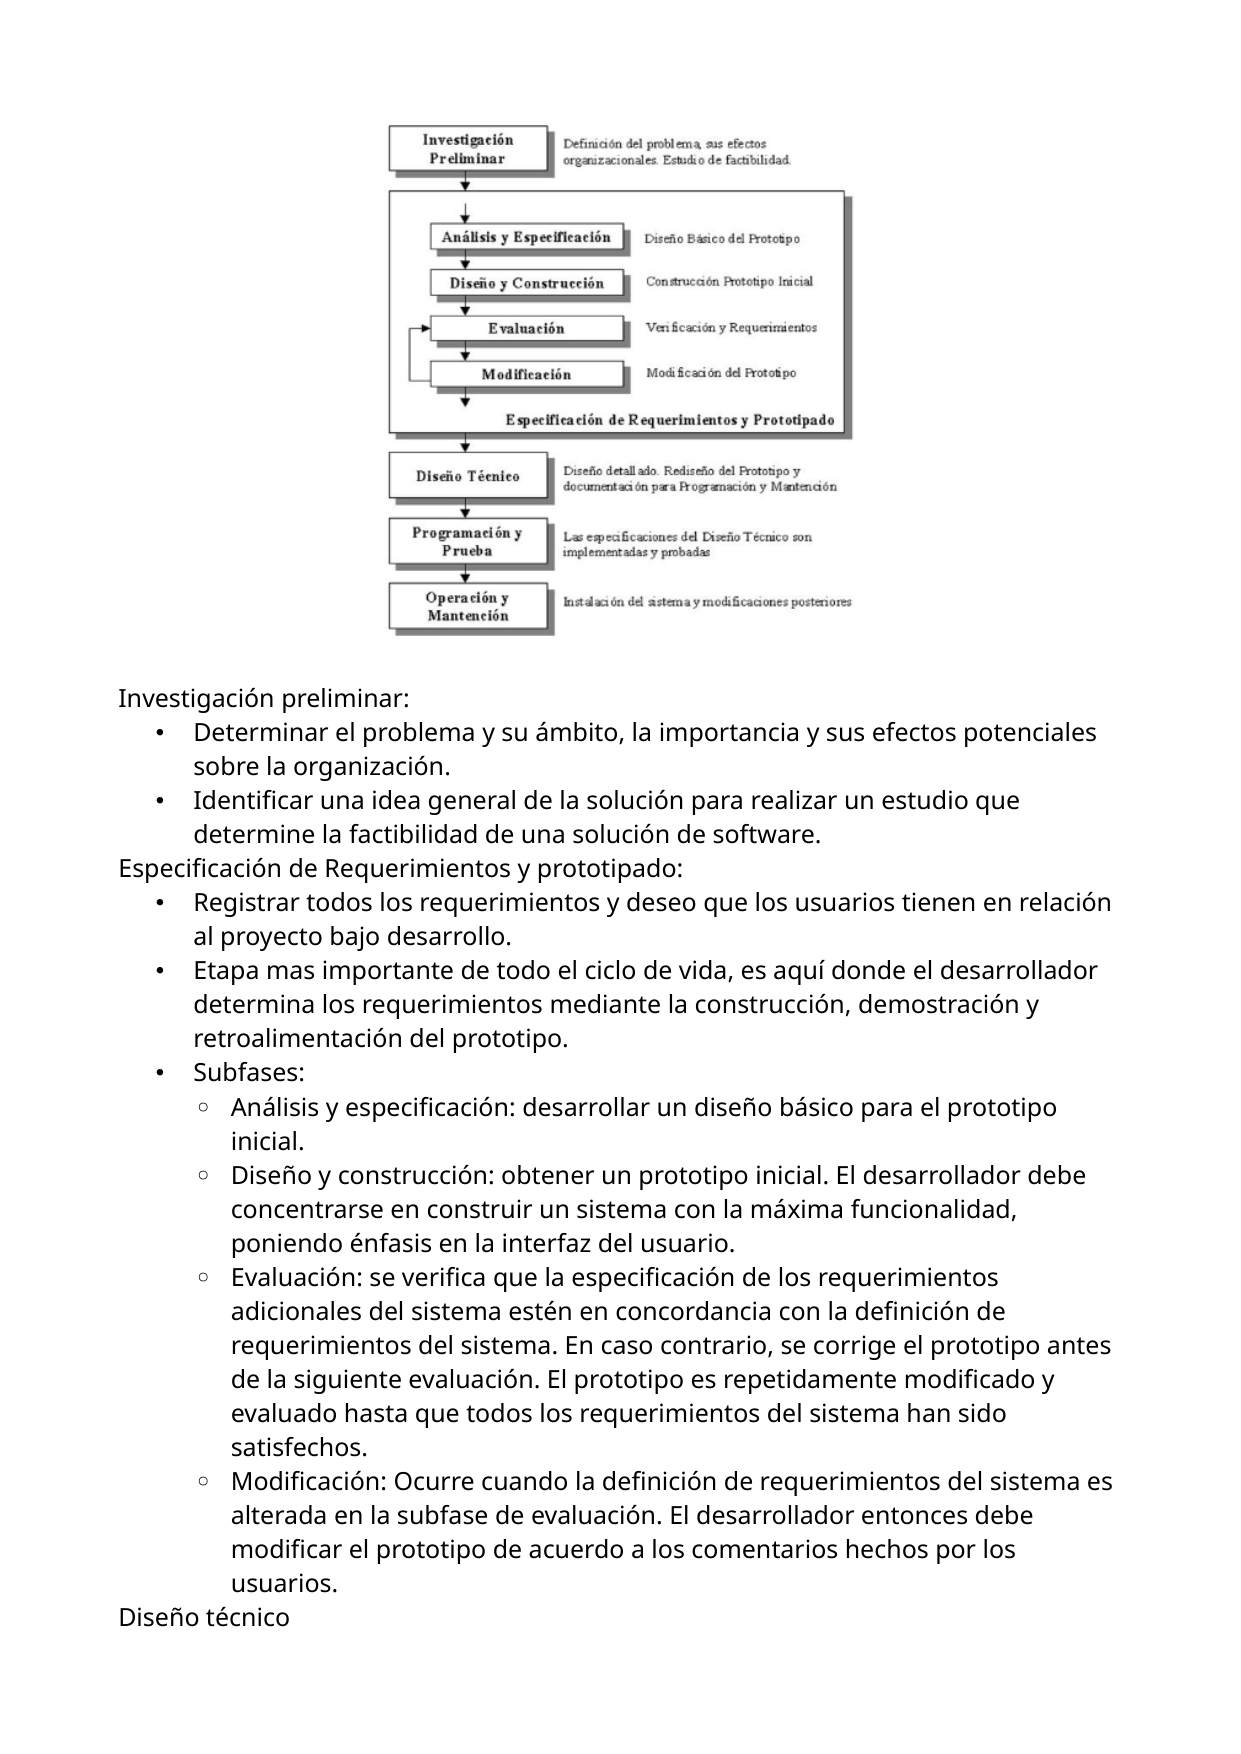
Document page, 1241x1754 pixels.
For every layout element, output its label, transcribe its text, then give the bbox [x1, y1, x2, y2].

list Diseño y construcción: obtener un prototipo inicial. El desarrollador debe concentrarse en construir un sistema con la máxima funcionalidad, poniendo énfasis en la interfaz del usuario. [193, 1157, 1122, 1259]
text Especificación de Requerimientos y prototipado: [118, 851, 1122, 885]
text Investigación preliminar: [118, 680, 1122, 714]
list Determinar el problema y su ámbito, la importancia y sus efectos potenciales sobre la organización. [156, 714, 1122, 783]
text Diseño técnico [118, 1600, 1122, 1634]
list Modificación: Ocurre cuando la definición de requerimientos del sistema es alterada en la subfase de evaluación. El desarrollador entonces debe modificar el prototipo de acuerdo a los comentarios hechos por los usuarios. [193, 1464, 1122, 1600]
list Subfases: [156, 1055, 1122, 1089]
list Identificar una idea general de la solución para realizar un estudio que determine la factibilidad de una solución de software. [156, 783, 1122, 851]
list Etapa mas importante de todo el ciclo de vida, es aquí donde el desarrollador determina los requerimientos mediante la construcción, demostración y retroalimentación del prototipo. [156, 953, 1122, 1055]
picture [380, 118, 861, 647]
list Evaluación: se verifica que la especificación de los requerimientos adicionales del sistema estén en concordancia con la definición de requerimientos del sistema. En caso contrario, se corrige el prototipo antes de la siguiente evaluación. El prototipo es repetidamente modificado y evaluado hasta que todos los requerimientos del sistema han sido satisfechos. [193, 1259, 1122, 1464]
list Análisis y especificación: desarrollar un diseño básico para el prototipo inicial. [193, 1089, 1122, 1157]
list Registrar todos los requerimientos y deseo que los usuarios tienen en relación al proyecto bajo desarrollo. [156, 885, 1122, 953]
